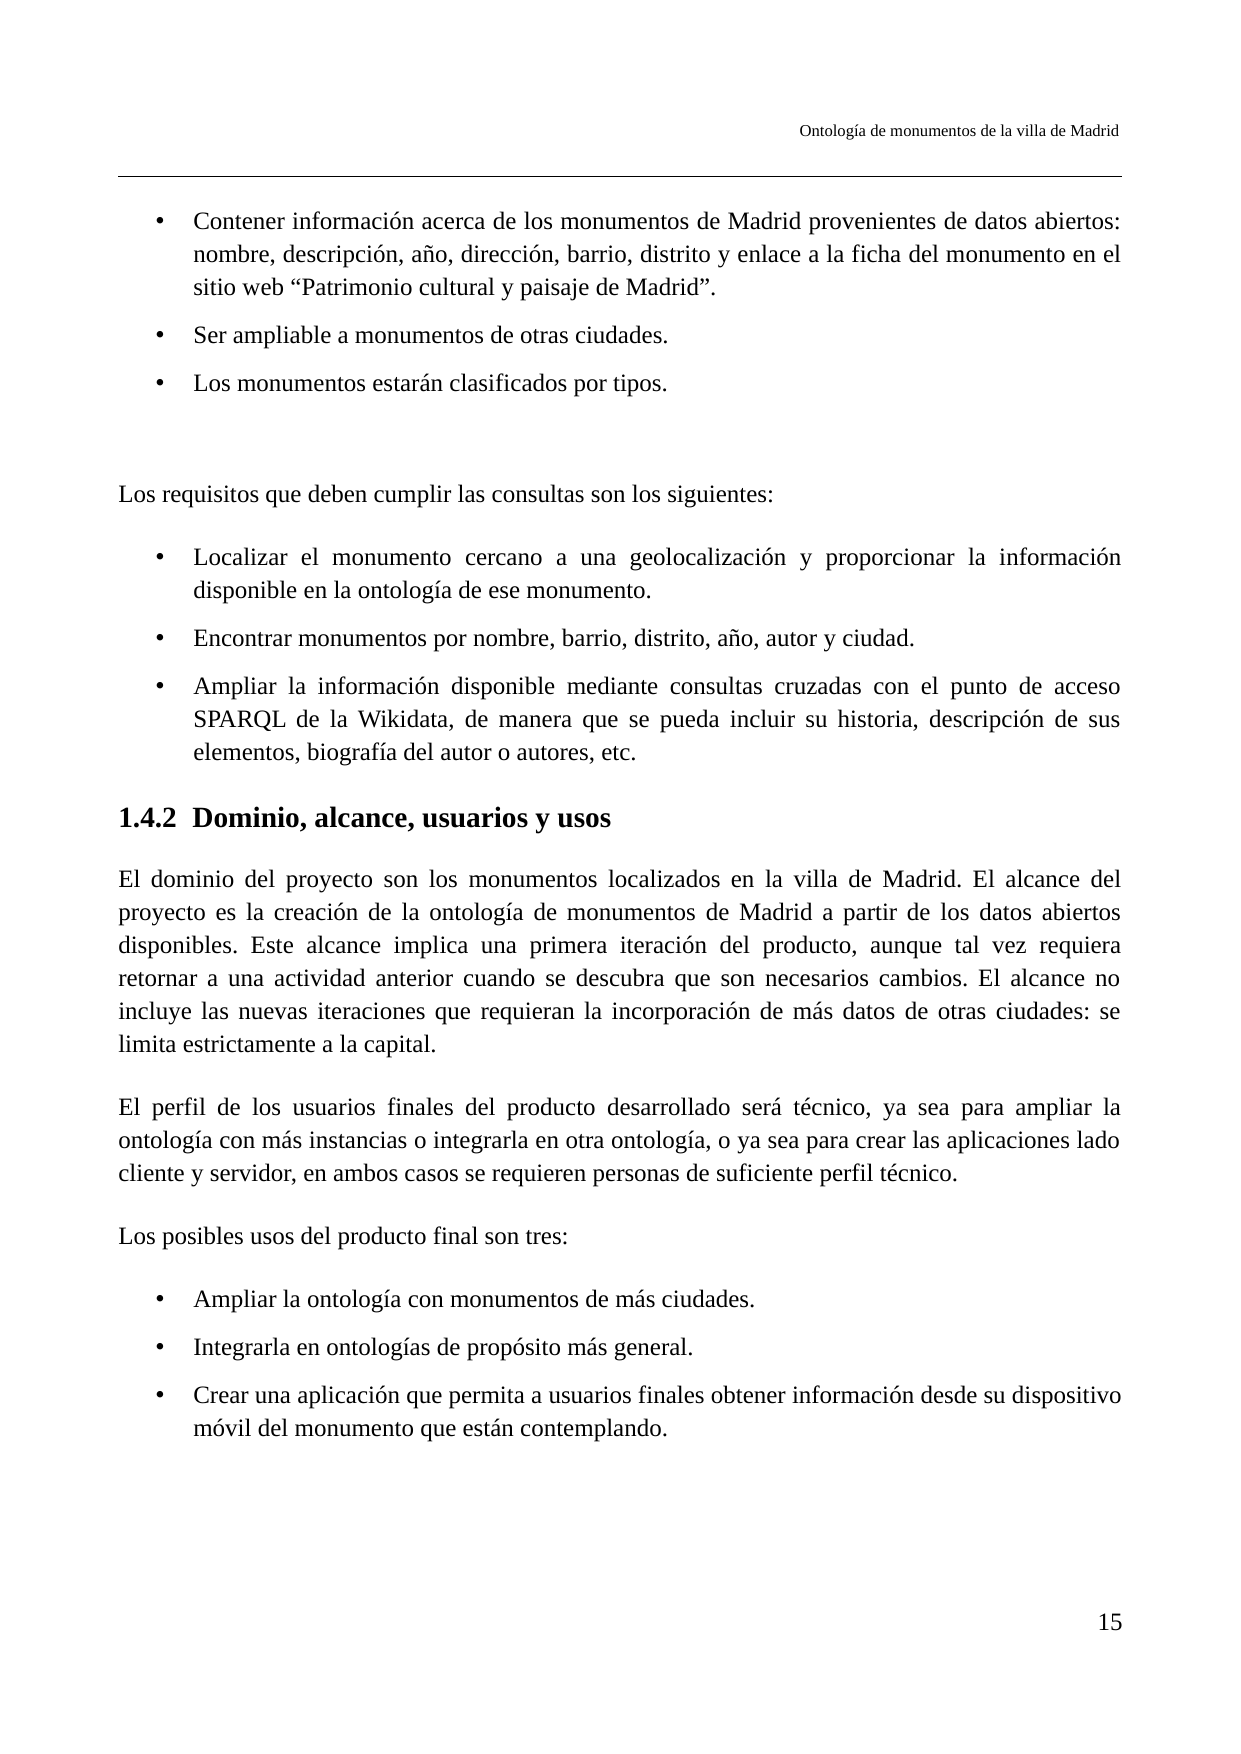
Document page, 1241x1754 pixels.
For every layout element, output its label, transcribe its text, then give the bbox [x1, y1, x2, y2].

list Integrarla en ontologías de propósito más general. [156, 1332, 1122, 1361]
text El dominio del proyecto son los monumentos localizados en la villa de Madrid. El alcance del proyecto es la creación de la ontología de monumentos de Madrid a partir de los datos abiertos disponibles. Este alcance implica una primera iteración del producto, aunque tal vez requiera retornar a una actividad anterior cuando se descubra que son necesarios cambios. El alcance no incluye las nuevas iteraciones que requieran la incorporación de más datos de otras ciudades: se limita estrictamente a la capital. [118, 864, 1122, 1058]
text El perfil de los usuarios finales del producto desarrollado será técnico, ya sea para ampliar la ontología con más instancias o integrarla en otra ontología, o ya sea para crear las aplicaciones lado cliente y servidor, en ambos casos se requieren personas de suficiente perfil técnico. [118, 1092, 1122, 1187]
list Contener información acerca de los monumentos de Madrid provenientes de datos abiertos: nombre, descripción, año, dirección, barrio, distrito y enlace a la ficha del monumento en el sitio web “Patrimonio cultural y paisaje de Madrid”. [156, 206, 1122, 301]
list Ampliar la ontología con monumentos de más ciudades. [156, 1284, 1122, 1313]
list Ser ampliable a monumentos de otras ciudades. [156, 320, 1122, 348]
list Localizar el monumento cercano a una geolocalización y proporcionar la información disponible en la ontología de ese monumento. [156, 542, 1122, 604]
subtitle Dominio, alcance, usuarios y usos [118, 800, 1122, 834]
list Los monumentos estarán clasificados por tipos. [156, 368, 1122, 397]
text Los requisitos que deben cumplir las consultas son los siguientes: [118, 479, 1122, 508]
list Encontrar monumentos por nombre, barrio, distrito, año, autor y ciudad. [156, 623, 1122, 652]
list Ampliar la información disponible mediante consultas cruzadas con el punto de acceso SPARQL de la Wikidata, de manera que se pueda incluir su historia, descripción de sus elementos, biografía del autor o autores, etc. [156, 671, 1122, 766]
text Los posibles usos del producto final son tres: [118, 1221, 1122, 1250]
list Crear una aplicación que permita a usuarios finales obtener información desde su dispositivo móvil del monumento que están contemplando. [156, 1380, 1122, 1442]
